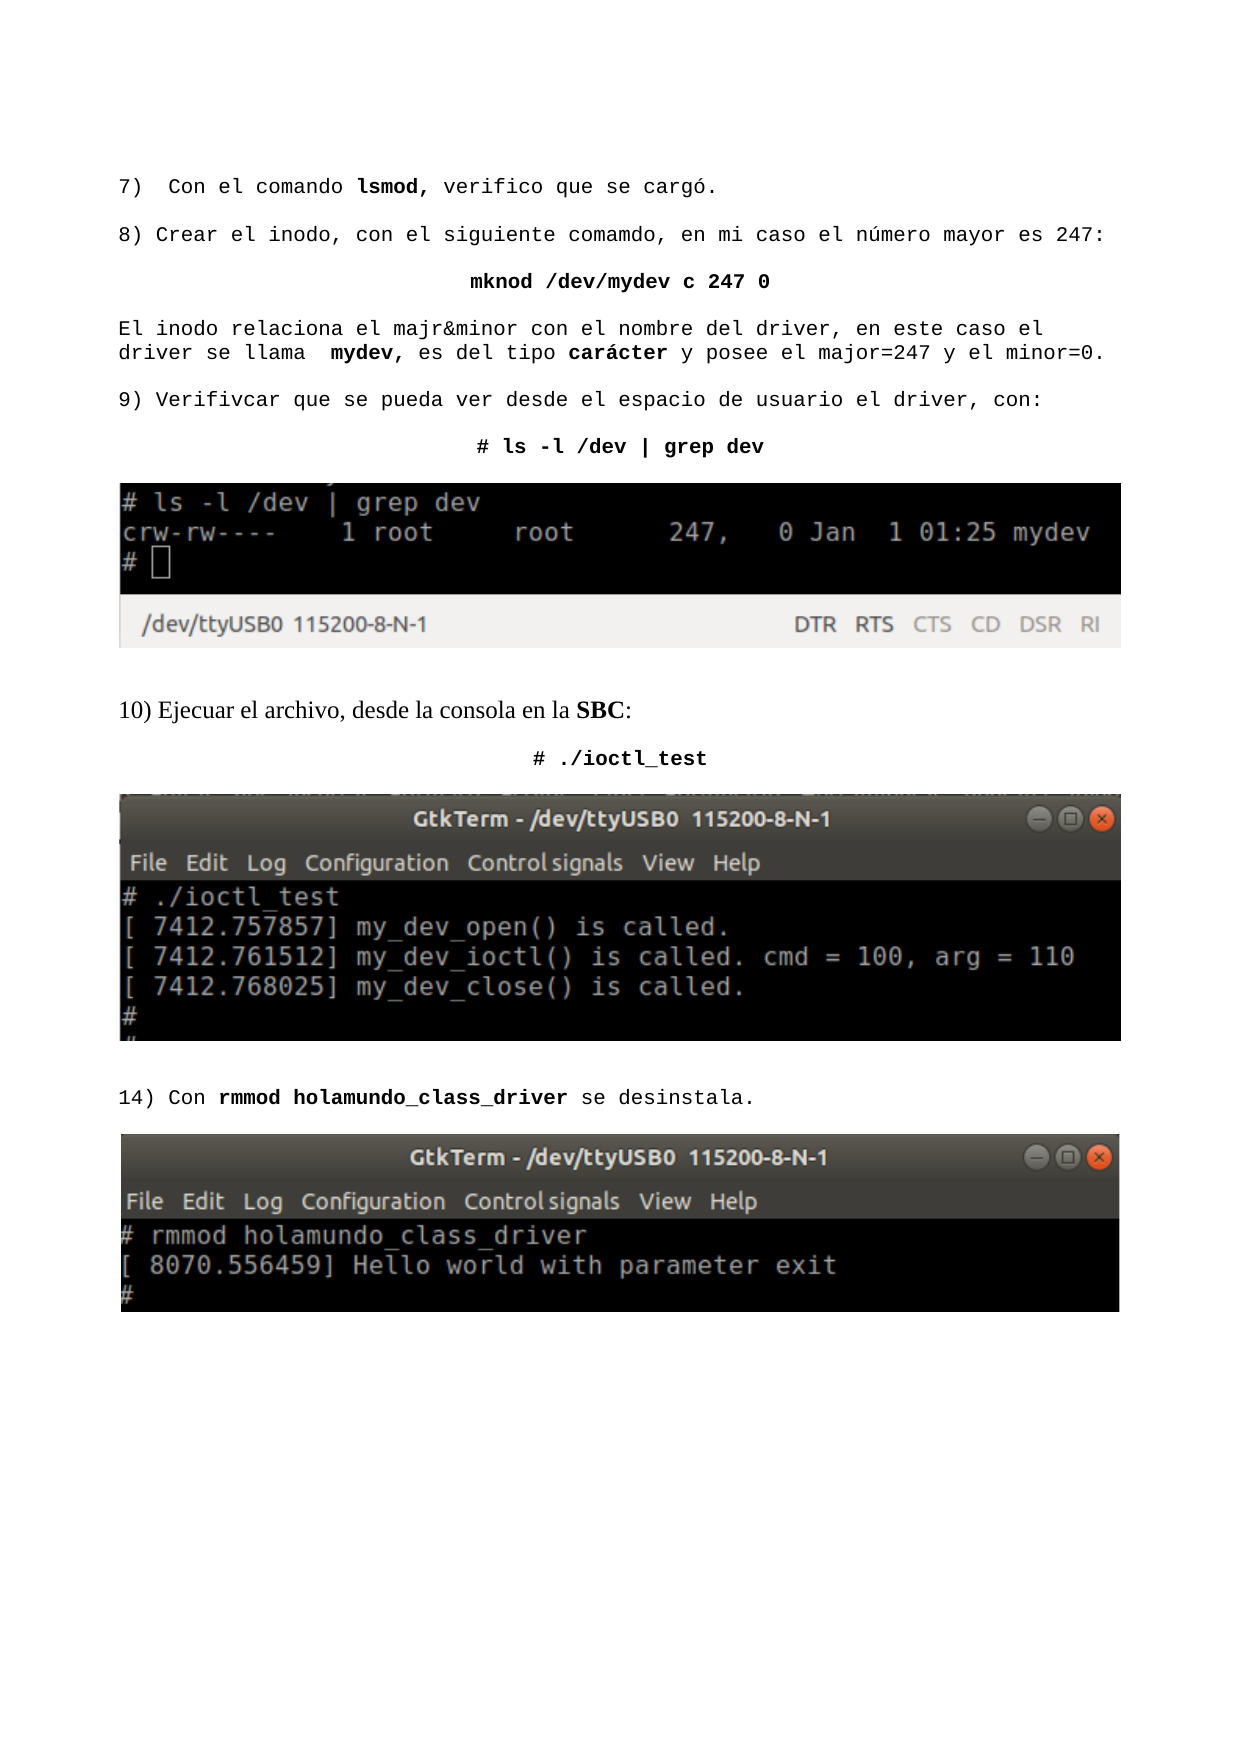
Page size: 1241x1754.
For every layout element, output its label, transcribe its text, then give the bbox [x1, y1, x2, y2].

picture [119, 483, 1121, 648]
text 8) Crear el inodo, con el siguiente comamdo, en mi caso el número mayor es 247: [118, 224, 1122, 247]
text 9) Verifivcar que se pueda ver desde el espacio de usuario el driver, con: [118, 389, 1122, 413]
picture [119, 794, 1121, 1041]
text 10) Ejecuar el archivo, desde la consola en la SBC: [118, 695, 1122, 724]
picture [121, 1134, 1120, 1312]
text 7) Con el comando lsmod, verifico que se cargó. [118, 176, 1122, 200]
text # ./ioctl_test [118, 747, 1122, 771]
text mknod /dev/mydev c 247 0 [118, 271, 1122, 294]
text El inodo relaciona el majr&minor con el nombre del driver, en este caso el driver se llama mydev, es del tipo carácter y posee el major=247 y el minor=0. [118, 318, 1122, 366]
text 14) Con rmmod holamundo_class_driver se desinstala. [118, 1087, 1122, 1111]
text # ls -l /dev | grep dev [118, 436, 1122, 460]
